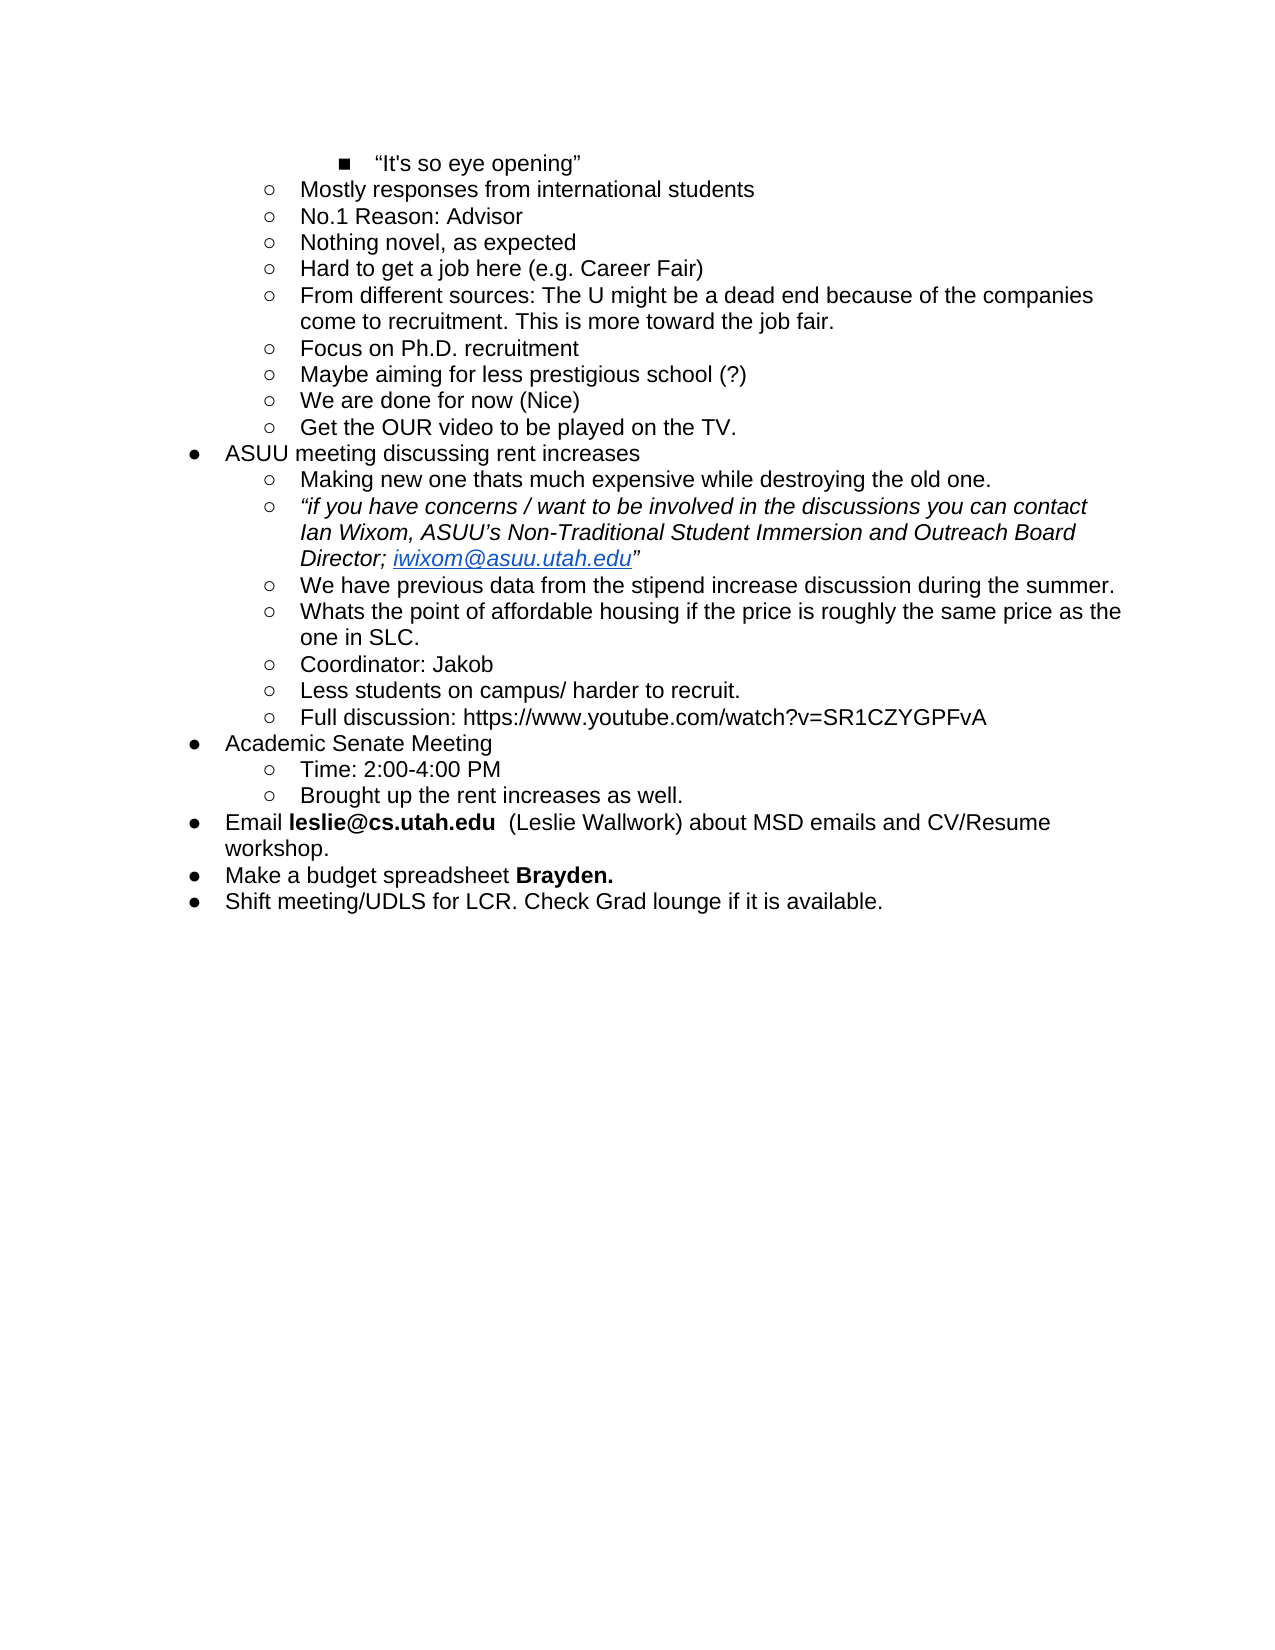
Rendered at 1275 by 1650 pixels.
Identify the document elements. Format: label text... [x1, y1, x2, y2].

list Make a budget spreadsheet Brayden. [187, 862, 1125, 888]
list Shift meeting/UDLS for LCR. Check Grad lounge if it is available. [187, 888, 1125, 914]
list Email leslie@cs.utah.edu (Leslie Wallwork) about MSD emails and CV/Resume workshop. [187, 809, 1125, 862]
list Time: 2:00-4:00 PM [262, 756, 1125, 782]
list Less students on campus/ harder to recruit. [262, 677, 1125, 703]
list We are done for now (Nice) [262, 387, 1125, 413]
list Maybe aiming for less prestigious school (?) [262, 361, 1125, 387]
list Coordinator: Jakob [262, 651, 1125, 677]
list “if you have concerns / want to be involved in the discussions you can contact Ian Wixom, ASUU’s Non-Traditional Student Immersion and Outreach Board Director; iwixom@asuu.utah.edu” [262, 493, 1125, 572]
list Get the OUR video to be played on the TV. [262, 413, 1125, 440]
list Mostly responses from international students [262, 176, 1125, 203]
list ASUU meeting discussing rent increases [187, 440, 1125, 466]
list Making new one thats much expensive while destroying the old one. [262, 466, 1125, 493]
list Nothing novel, as expected [262, 229, 1125, 255]
list Full discussion: https://www.youtube.com/watch?v=SR1CZYGPFvA [262, 703, 1125, 730]
list From different sources: The U might be a dead end because of the companies come to recruitment. This is more toward the job fair. [262, 282, 1125, 334]
list Whats the point of affordable housing if the price is roughly the same price as the one in SLC. [262, 598, 1125, 651]
list We have previous data from the stipend increase discussion during the summer. [262, 572, 1125, 598]
list Brought up the rent increases as well. [262, 782, 1125, 809]
list Academic Senate Meeting [187, 730, 1125, 756]
list No.1 Reason: Advisor [262, 203, 1125, 229]
list “It's so eye opening” [337, 150, 1125, 176]
list Focus on Ph.D. recruitment [262, 334, 1125, 361]
list Hard to get a job here (e.g. Career Fair) [262, 255, 1125, 282]
